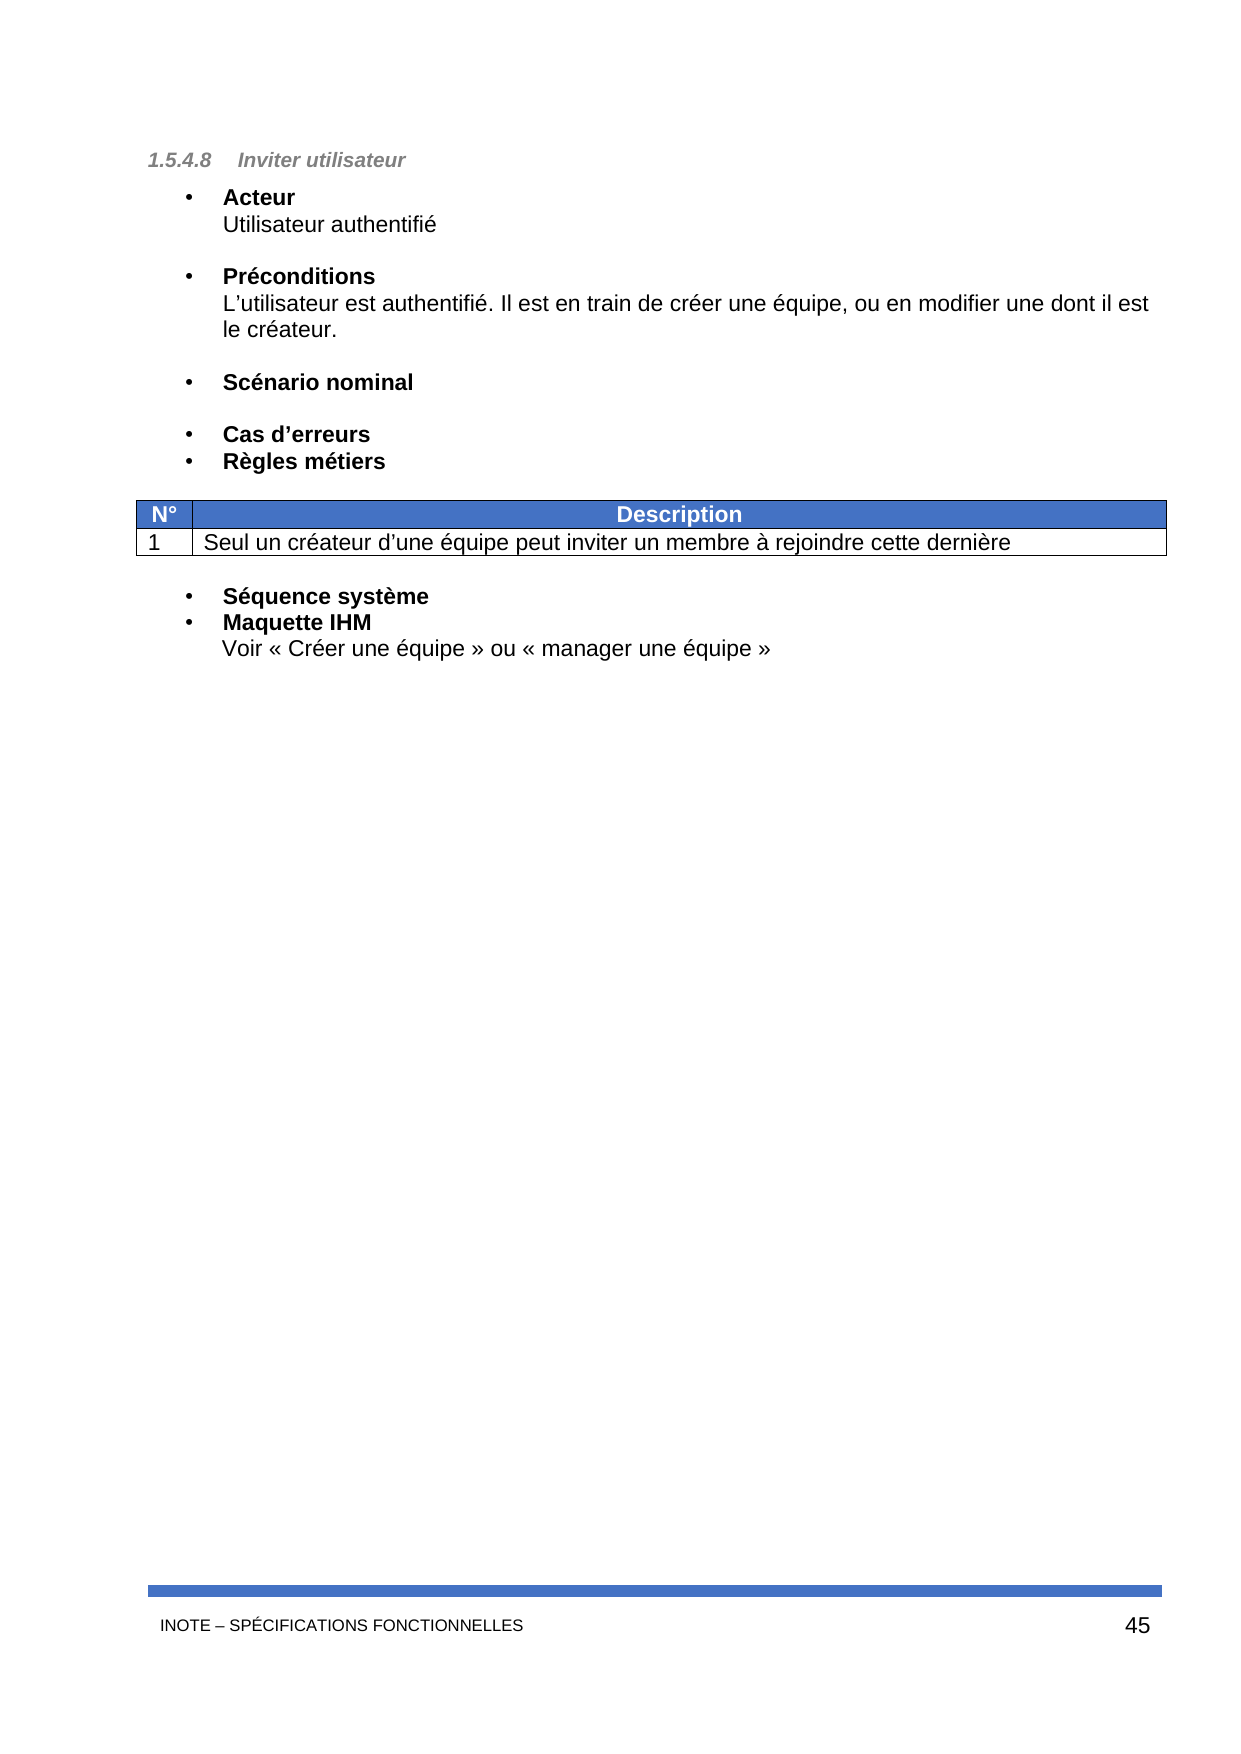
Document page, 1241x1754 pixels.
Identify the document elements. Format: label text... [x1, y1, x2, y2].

list Acteur [185, 184, 1162, 211]
table_header Description [193, 501, 1166, 528]
table_cell Seul un créateur d’une équipe peut inviter un membre à rejoindre cette dernière [193, 529, 1166, 555]
text Voir « Créer une équipe » ou « manager une équipe » [148, 635, 1162, 662]
list Cas d’erreurs [185, 421, 1162, 448]
list Séquence système [185, 583, 1162, 609]
table_cell 1 [137, 529, 192, 555]
list Maquette IHM [185, 609, 1162, 635]
subtitle Inviter utilisateur [148, 148, 1162, 172]
list Scénario nominal [185, 369, 1162, 395]
table_header N° [137, 501, 192, 528]
list Préconditions [185, 263, 1162, 289]
list Règles métiers [185, 448, 1162, 474]
list Utilisateur authentifié [185, 211, 1162, 237]
list L’utilisateur est authentifié. Il est en train de créer une équipe, ou en modifier une dont il est le créateur. [185, 289, 1162, 342]
